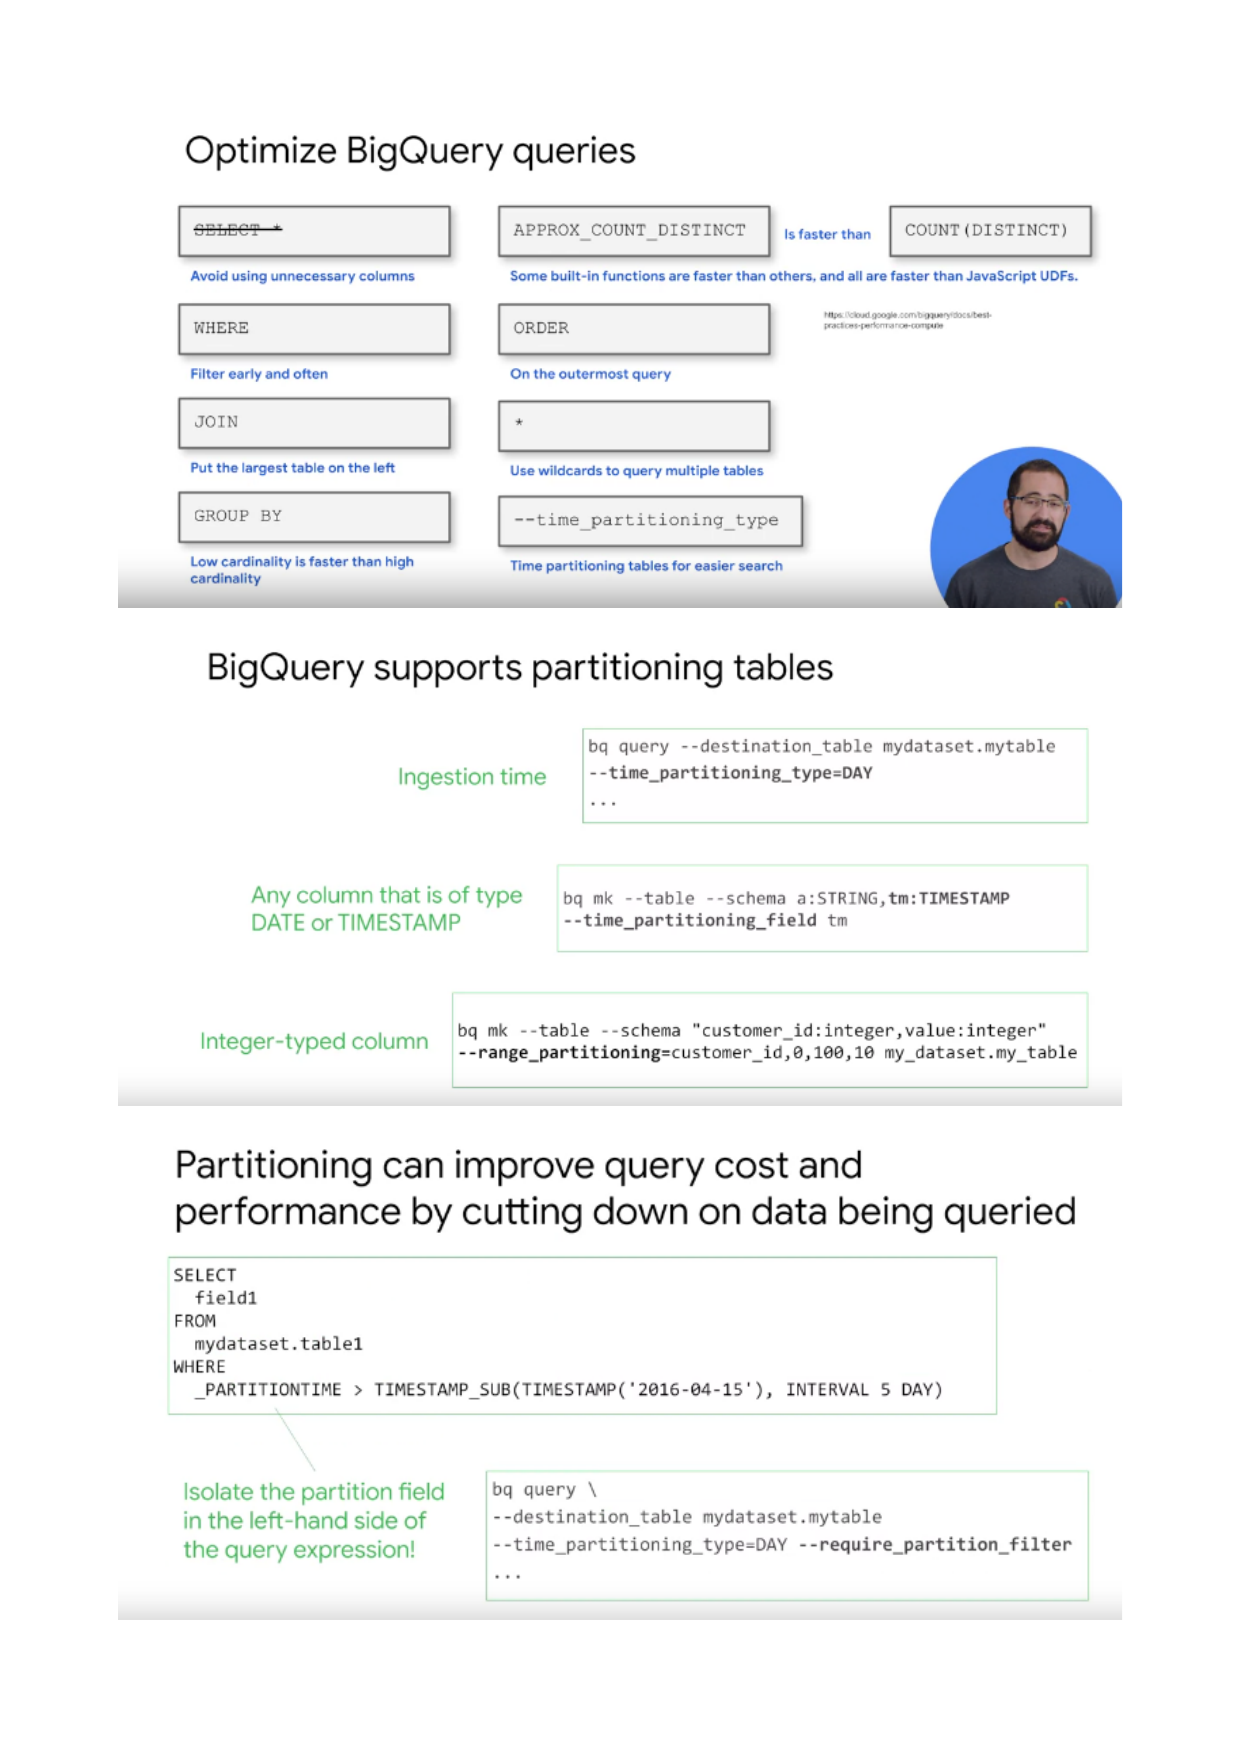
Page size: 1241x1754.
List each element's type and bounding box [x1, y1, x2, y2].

picture [118, 1134, 1123, 1620]
picture [118, 636, 1123, 1106]
picture [118, 118, 1123, 608]
